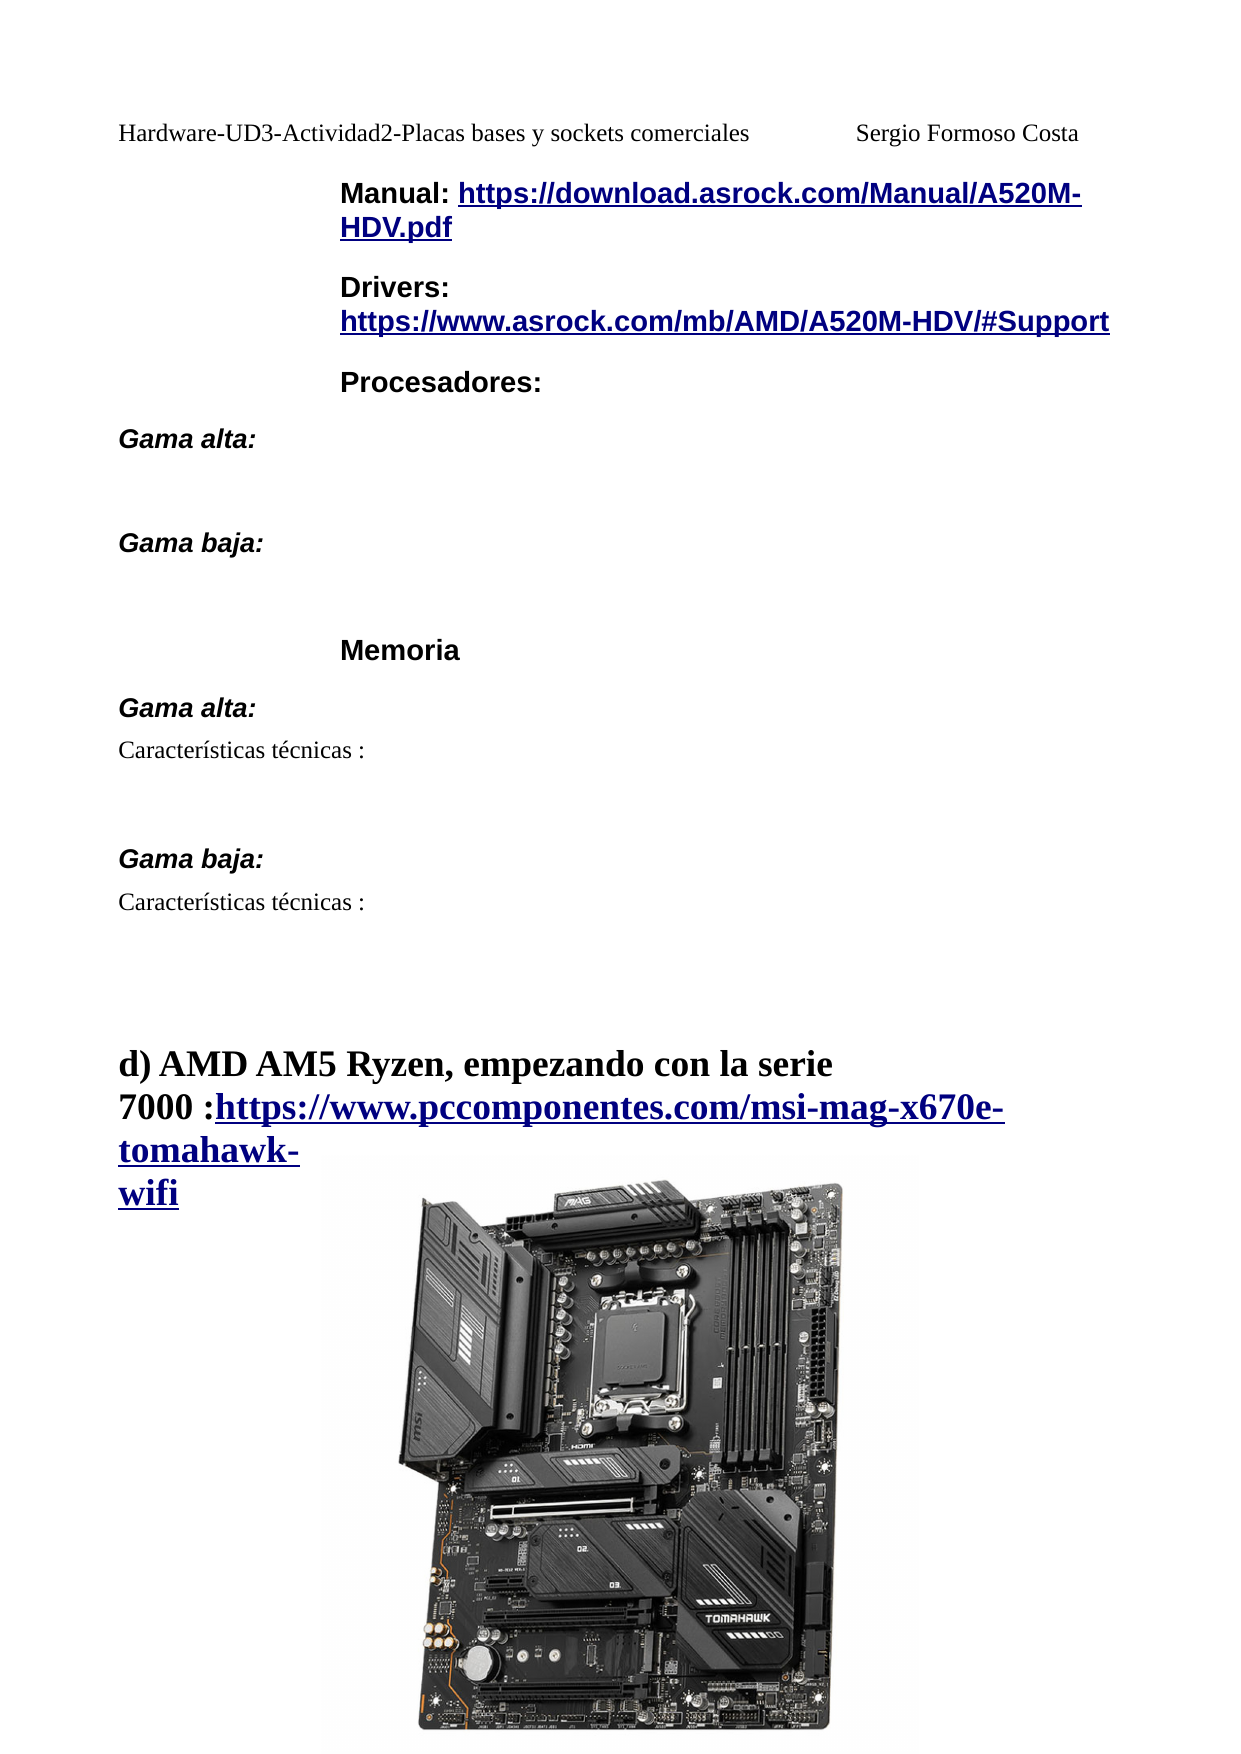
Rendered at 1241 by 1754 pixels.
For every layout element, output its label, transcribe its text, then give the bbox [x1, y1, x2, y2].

picture [321, 1155, 920, 1754]
subtitle Drivers: https://www.asrock.com/mb/AMD/A520M-HDV/#Support [310, 271, 1122, 338]
subtitle Procesadores: [310, 365, 1122, 398]
subtitle d) AMD AM5 Ryzen, empezando con la serie 7000 :https://www.pccomponentes.com/msi-mag-x670e-tomahawk-wifi [118, 1041, 1122, 1214]
subtitle Manual: https://download.asrock.com/Manual/A520M-HDV.pdf [310, 176, 1122, 243]
text Características técnicas : [118, 887, 1122, 916]
subtitle Gama baja: [118, 527, 1122, 558]
subtitle Memoria [310, 633, 1122, 667]
subtitle Gama alta: [118, 423, 1122, 454]
subtitle Gama alta: [118, 692, 1122, 723]
subtitle Gama baja: [118, 843, 1122, 874]
text Características técnicas : [118, 735, 1122, 764]
